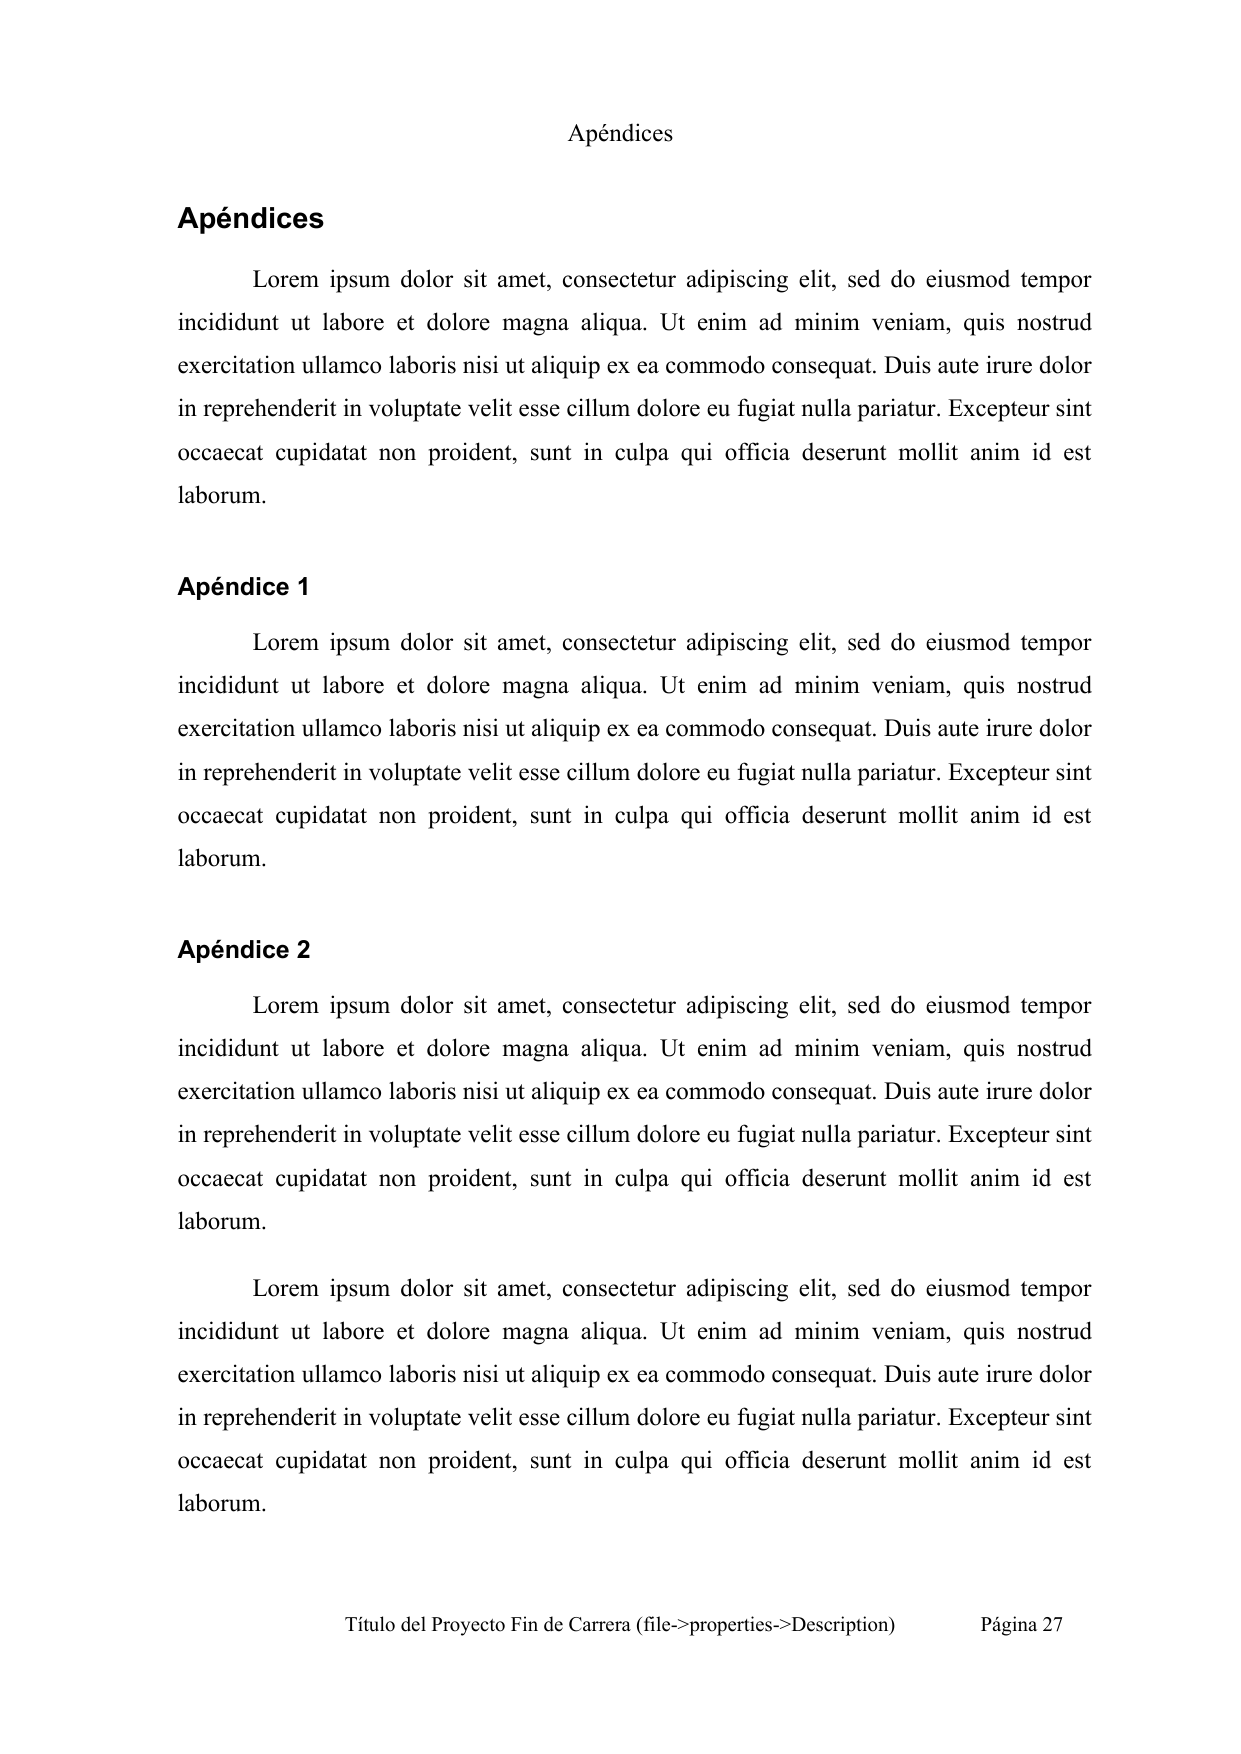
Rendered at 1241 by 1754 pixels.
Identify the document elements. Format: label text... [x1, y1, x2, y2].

text Lorem ipsum dolor sit amet, consectetur adipiscing elit, sed do eiusmod tempor incididunt ut labore et dolore magna aliqua. Ut enim ad minim veniam, quis nostrud exercitation ullamco laboris nisi ut aliquip ex ea commodo consequat. Duis aute irure dolor in reprehenderit in voluptate velit esse cillum dolore eu fugiat nulla pariatur. Excepteur sint occaecat cupidatat non proident, sunt in culpa qui officia deserunt mollit anim id est laborum. [177, 627, 1093, 872]
subtitle Apéndices [177, 201, 1093, 235]
subtitle Apéndice 2 [177, 934, 1093, 963]
text Lorem ipsum dolor sit amet, consectetur adipiscing elit, sed do eiusmod tempor incididunt ut labore et dolore magna aliqua. Ut enim ad minim veniam, quis nostrud exercitation ullamco laboris nisi ut aliquip ex ea commodo consequat. Duis aute irure dolor in reprehenderit in voluptate velit esse cillum dolore eu fugiat nulla pariatur. Excepteur sint occaecat cupidatat non proident, sunt in culpa qui officia deserunt mollit anim id est laborum. [177, 1273, 1093, 1517]
subtitle Apéndice 1 [177, 572, 1093, 600]
text Lorem ipsum dolor sit amet, consectetur adipiscing elit, sed do eiusmod tempor incididunt ut labore et dolore magna aliqua. Ut enim ad minim veniam, quis nostrud exercitation ullamco laboris nisi ut aliquip ex ea commodo consequat. Duis aute irure dolor in reprehenderit in voluptate velit esse cillum dolore eu fugiat nulla pariatur. Excepteur sint occaecat cupidatat non proident, sunt in culpa qui officia deserunt mollit anim id est laborum. [177, 264, 1093, 508]
text Lorem ipsum dolor sit amet, consectetur adipiscing elit, sed do eiusmod tempor incididunt ut labore et dolore magna aliqua. Ut enim ad minim veniam, quis nostrud exercitation ullamco laboris nisi ut aliquip ex ea commodo consequat. Duis aute irure dolor in reprehenderit in voluptate velit esse cillum dolore eu fugiat nulla pariatur. Excepteur sint occaecat cupidatat non proident, sunt in culpa qui officia deserunt mollit anim id est laborum. [177, 990, 1093, 1234]
